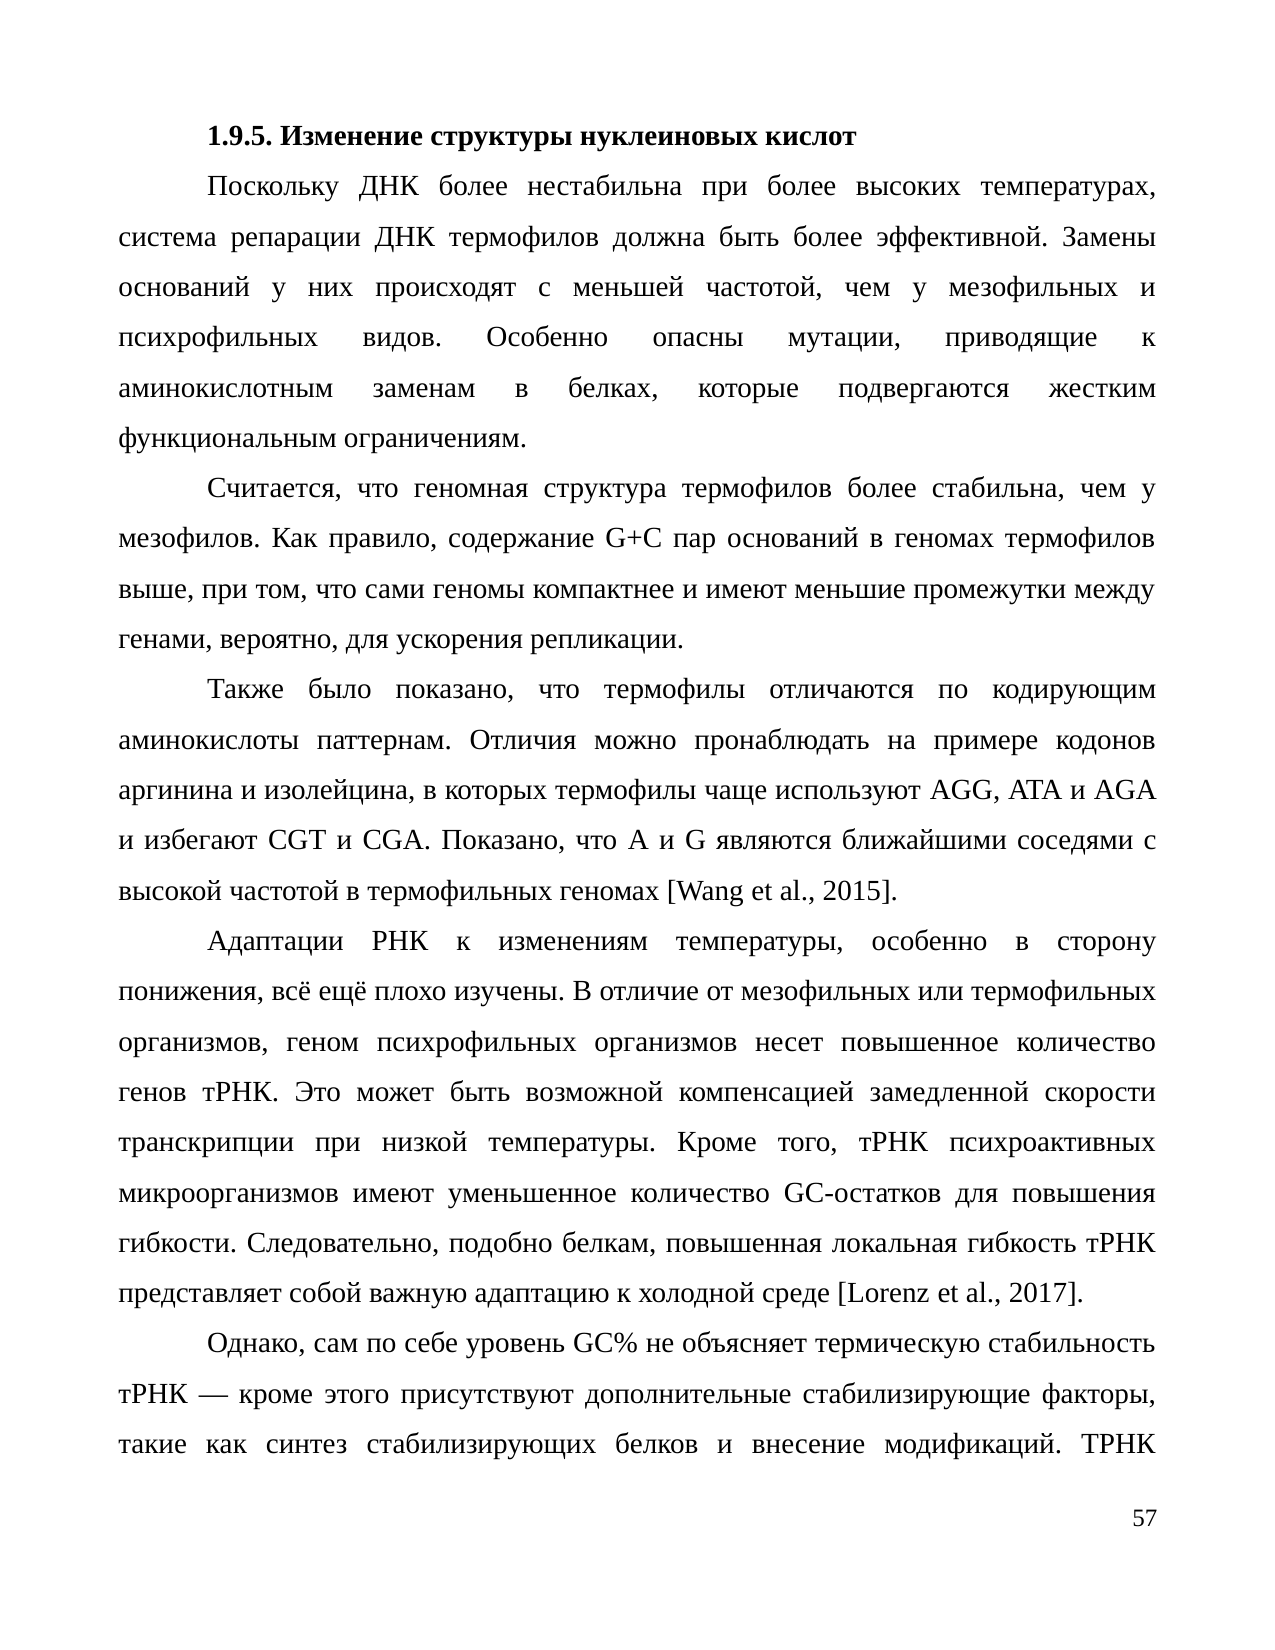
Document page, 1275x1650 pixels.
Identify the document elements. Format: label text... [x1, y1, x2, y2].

text Считается, что геномная структура термофилов более стабильна, чем у мезофилов. Как правило, содержание G+C пар оснований в геномах термофилов выше, при том, что сами геномы компактнее и имеют меньшие промежутки между генами, вероятно, для ускорения репликации. [118, 470, 1157, 655]
text Адаптации РНК к изменениям температуры, особенно в сторону понижения, всё ещё плохо изучены. В отличие от мезофильных или термофильных организмов, геном психрофильных организмов несет повышенное количество генов тРНК. Это может быть возможной компенсацией замедленной скорости транскрипции при низкой температуры. Кроме того, тРНК психроактивных микроорганизмов имеют уменьшенное количество GC-остатков для повышения гибкости. Следовательно, подобно белкам, повышенная локальная гибкость тРНК представляет собой важную адаптацию к холодной среде [Lorenz et al., 2017]. [118, 923, 1157, 1309]
text Однако, сам по себе уровень GC% не объясняет термическую стабильность тРНК — кроме этого присутствуют дополнительные стабилизирующие факторы, такие как синтез стабилизирующих белков и внесение модификаций. ТРНК [118, 1326, 1157, 1460]
text Поскольку ДНК более нестабильна при более высоких температурах, система репарации ДНК термофилов должна быть более эффективной. Замены оснований у них происходят с меньшей частотой, чем у мезофильных и психрофильных видов. Особенно опасны мутации, приводящие к аминокислотным заменам в белках, которые подвергаются жестким функциональным ограничениям. [118, 168, 1157, 453]
text Также было показано, что термофилы отличаются по кодирующим аминокислоты паттернам. Отличия можно пронаблюдать на примере кодонов аргинина и изолейцина, в которых термофилы чаще используют AGG, ATA и AGA и избегают CGT и CGA. Показано, что A и G являются ближайшими соседями с высокой частотой в термофильных геномах [Wang et al., 2015]. [118, 672, 1157, 906]
subtitle 1.9.5. Изменение структуры нуклеиновых кислот [118, 118, 1157, 152]
